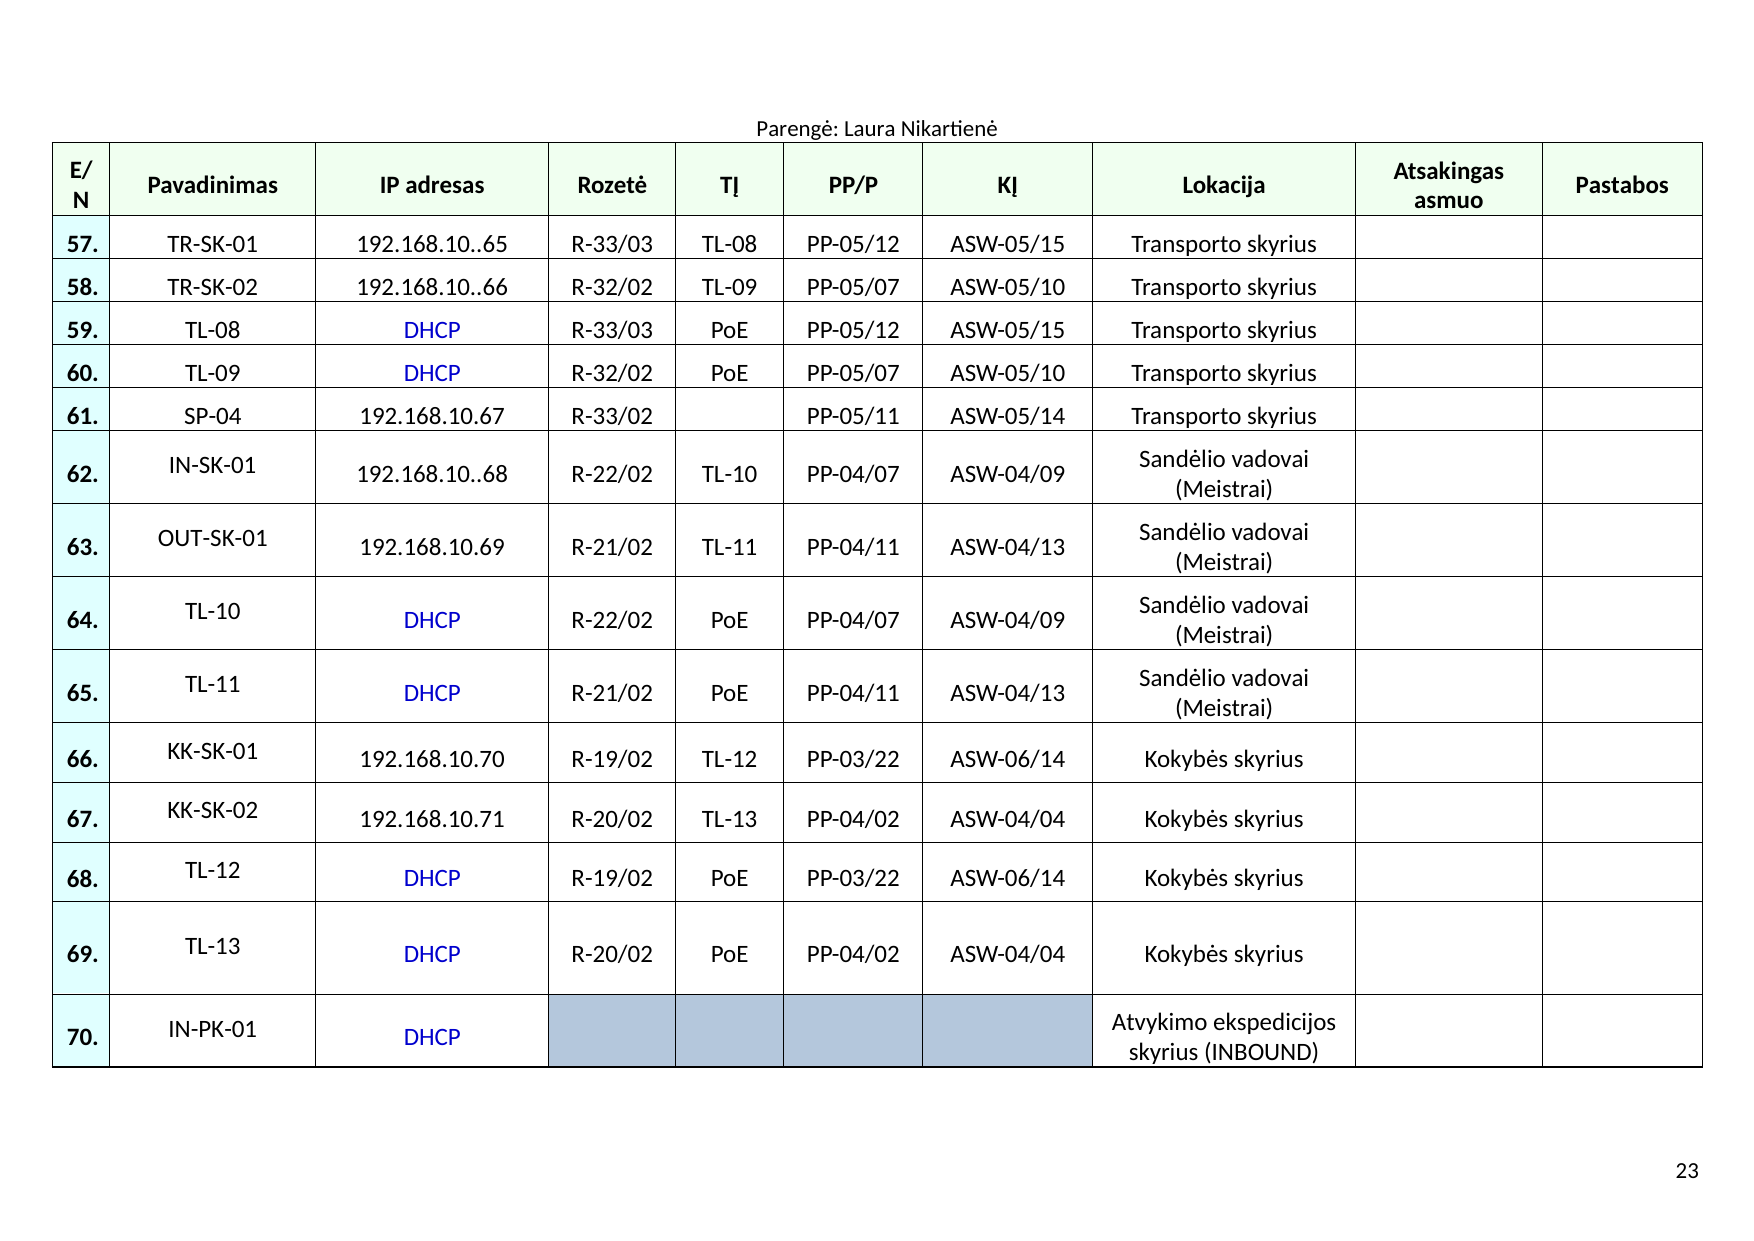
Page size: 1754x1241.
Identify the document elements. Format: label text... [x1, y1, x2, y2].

table_cell ASW-05/10 [923, 345, 1092, 387]
table_cell TL-08 [110, 302, 315, 344]
table_cell OUT-SK-01 [110, 504, 315, 576]
table_cell [1356, 650, 1542, 722]
table_cell Atvykimo ekspedicijos skyrius (INBOUND) [1093, 995, 1355, 1066]
table_cell PP-04/02 [784, 902, 922, 993]
table_cell [1356, 259, 1542, 301]
table_header Pastabos [1543, 143, 1702, 215]
table_cell ASW-04/09 [923, 431, 1092, 503]
table_cell ASW-05/14 [923, 388, 1092, 430]
table_cell Kokybės skyrius [1093, 843, 1355, 901]
table_cell 192.168.10.70 [316, 723, 548, 782]
table_cell TL-09 [676, 259, 783, 301]
table_cell R-33/02 [549, 388, 675, 430]
table_cell [53, 723, 109, 782]
table_cell PoE [676, 345, 783, 387]
table_header PP/P [784, 143, 922, 215]
table_cell [1356, 843, 1542, 901]
table_cell Sandėlio vadovai (Meistrai) [1093, 431, 1355, 503]
table_cell PP-04/07 [784, 431, 922, 503]
table_cell [923, 995, 1092, 1066]
table_cell R-19/02 [549, 843, 675, 901]
table_cell [1543, 302, 1702, 344]
table_cell PP-03/22 [784, 843, 922, 901]
table_cell ASW-04/09 [923, 577, 1092, 649]
table_cell KK-SK-01 [110, 723, 315, 782]
table_cell [53, 783, 109, 842]
table_cell DHCP [316, 345, 548, 387]
table_cell [1543, 995, 1702, 1066]
table_cell [53, 388, 109, 430]
table_cell [1543, 504, 1702, 576]
table_cell TL-10 [676, 431, 783, 503]
table_cell SP-04 [110, 388, 315, 430]
table_cell ASW-06/14 [923, 723, 1092, 782]
table_cell PoE [676, 577, 783, 649]
table_cell R-22/02 [549, 431, 675, 503]
table_cell Transporto skyrius [1093, 259, 1355, 301]
table_cell R-21/02 [549, 504, 675, 576]
table_cell 192.168.10.67 [316, 388, 548, 430]
table_cell Sandėlio vadovai (Meistrai) [1093, 504, 1355, 576]
table_cell [1543, 345, 1702, 387]
table_cell [1543, 902, 1702, 993]
table_cell ASW-04/13 [923, 504, 1092, 576]
table_cell [1543, 388, 1702, 430]
table_cell PP-04/07 [784, 577, 922, 649]
table_cell [1356, 216, 1542, 258]
table_header TĮ [676, 143, 783, 215]
table_header Atsakingas asmuo [1356, 143, 1542, 215]
table_cell [1543, 723, 1702, 782]
table_cell TL-11 [676, 504, 783, 576]
table_cell [53, 577, 109, 649]
table_cell R-20/02 [549, 783, 675, 842]
table_cell ASW-06/14 [923, 843, 1092, 901]
table_cell R-19/02 [549, 723, 675, 782]
table_cell TR-SK-01 [110, 216, 315, 258]
table_header Pavadinimas [110, 143, 315, 215]
table_cell KK-SK-02 [110, 783, 315, 842]
table_cell [1543, 783, 1702, 842]
table_cell [1356, 345, 1542, 387]
table_cell [53, 431, 109, 503]
table_cell R-33/03 [549, 216, 675, 258]
table_cell PP-05/11 [784, 388, 922, 430]
table_cell [1543, 259, 1702, 301]
table_cell [53, 302, 109, 344]
table_cell TR-SK-02 [110, 259, 315, 301]
table_cell [53, 650, 109, 722]
table_cell [1356, 902, 1542, 993]
table_cell PP-05/12 [784, 302, 922, 344]
table_cell [53, 504, 109, 576]
table_cell Kokybės skyrius [1093, 783, 1355, 842]
table_cell PP-05/07 [784, 259, 922, 301]
table_cell 192.168.10..66 [316, 259, 548, 301]
table_cell ASW-04/13 [923, 650, 1092, 722]
table_cell [1543, 431, 1702, 503]
table_cell ASW-05/15 [923, 216, 1092, 258]
table_cell 192.168.10..68 [316, 431, 548, 503]
table_cell R-20/02 [549, 902, 675, 993]
table_cell TL-13 [676, 783, 783, 842]
table_header E/N [53, 143, 109, 215]
table_cell [1356, 504, 1542, 576]
table_cell Transporto skyrius [1093, 345, 1355, 387]
table_cell PP-05/12 [784, 216, 922, 258]
table_cell R-32/02 [549, 345, 675, 387]
table_cell R-32/02 [549, 259, 675, 301]
table_cell [1543, 843, 1702, 901]
table_cell DHCP [316, 995, 548, 1066]
table_header Rozetė [549, 143, 675, 215]
table_cell [676, 388, 783, 430]
table_cell ASW-04/04 [923, 902, 1092, 993]
table_cell [53, 216, 109, 258]
table_cell R-21/02 [549, 650, 675, 722]
table_cell PP-04/11 [784, 650, 922, 722]
table_cell Kokybės skyrius [1093, 723, 1355, 782]
table_cell [53, 259, 109, 301]
table_cell [549, 995, 675, 1066]
table_cell [676, 995, 783, 1066]
table_cell 192.168.10.71 [316, 783, 548, 842]
table_cell TL-13 [110, 902, 315, 993]
table_cell PP-04/11 [784, 504, 922, 576]
table_cell TL-08 [676, 216, 783, 258]
table_cell PoE [676, 302, 783, 344]
table_cell PP-05/07 [784, 345, 922, 387]
table_cell Transporto skyrius [1093, 216, 1355, 258]
table_cell ASW-04/04 [923, 783, 1092, 842]
table_cell Transporto skyrius [1093, 388, 1355, 430]
table_cell TL-12 [676, 723, 783, 782]
table_cell PoE [676, 650, 783, 722]
table_cell 192.168.10..65 [316, 216, 548, 258]
table_cell PP-04/02 [784, 783, 922, 842]
table_cell [1543, 216, 1702, 258]
table_cell R-33/03 [549, 302, 675, 344]
table_cell PoE [676, 843, 783, 901]
table_cell 192.168.10.69 [316, 504, 548, 576]
table_header IP adresas [316, 143, 548, 215]
table_cell ASW-05/10 [923, 259, 1092, 301]
table_cell [1543, 577, 1702, 649]
table_cell TL-10 [110, 577, 315, 649]
table_cell [1356, 723, 1542, 782]
table_cell R-22/02 [549, 577, 675, 649]
table_cell [1356, 995, 1542, 1066]
table_cell PoE [676, 902, 783, 993]
table_cell Sandėlio vadovai (Meistrai) [1093, 650, 1355, 722]
table_cell Kokybės skyrius [1093, 902, 1355, 993]
table_cell TL-12 [110, 843, 315, 901]
table_cell [53, 995, 109, 1066]
table_cell [1356, 388, 1542, 430]
table_cell DHCP [316, 577, 548, 649]
table_cell [1356, 431, 1542, 503]
table_cell TL-11 [110, 650, 315, 722]
table_cell [1356, 302, 1542, 344]
table_cell DHCP [316, 843, 548, 901]
table_cell IN-PK-01 [110, 995, 315, 1066]
table_cell DHCP [316, 302, 548, 344]
table_cell ASW-05/15 [923, 302, 1092, 344]
table_cell PP-03/22 [784, 723, 922, 782]
table_header KĮ [923, 143, 1092, 215]
table_cell TL-09 [110, 345, 315, 387]
table_cell DHCP [316, 650, 548, 722]
table_cell Sandėlio vadovai (Meistrai) [1093, 577, 1355, 649]
table_cell [1543, 650, 1702, 722]
table_cell [784, 995, 922, 1066]
table_cell [1356, 577, 1542, 649]
table_cell DHCP [316, 902, 548, 993]
table_cell Transporto skyrius [1093, 302, 1355, 344]
table_cell IN-SK-01 [110, 431, 315, 503]
table_cell [1356, 783, 1542, 842]
table_header Lokacija [1093, 143, 1355, 215]
table_cell [53, 843, 109, 901]
table_cell [53, 902, 109, 993]
table_cell [53, 345, 109, 387]
